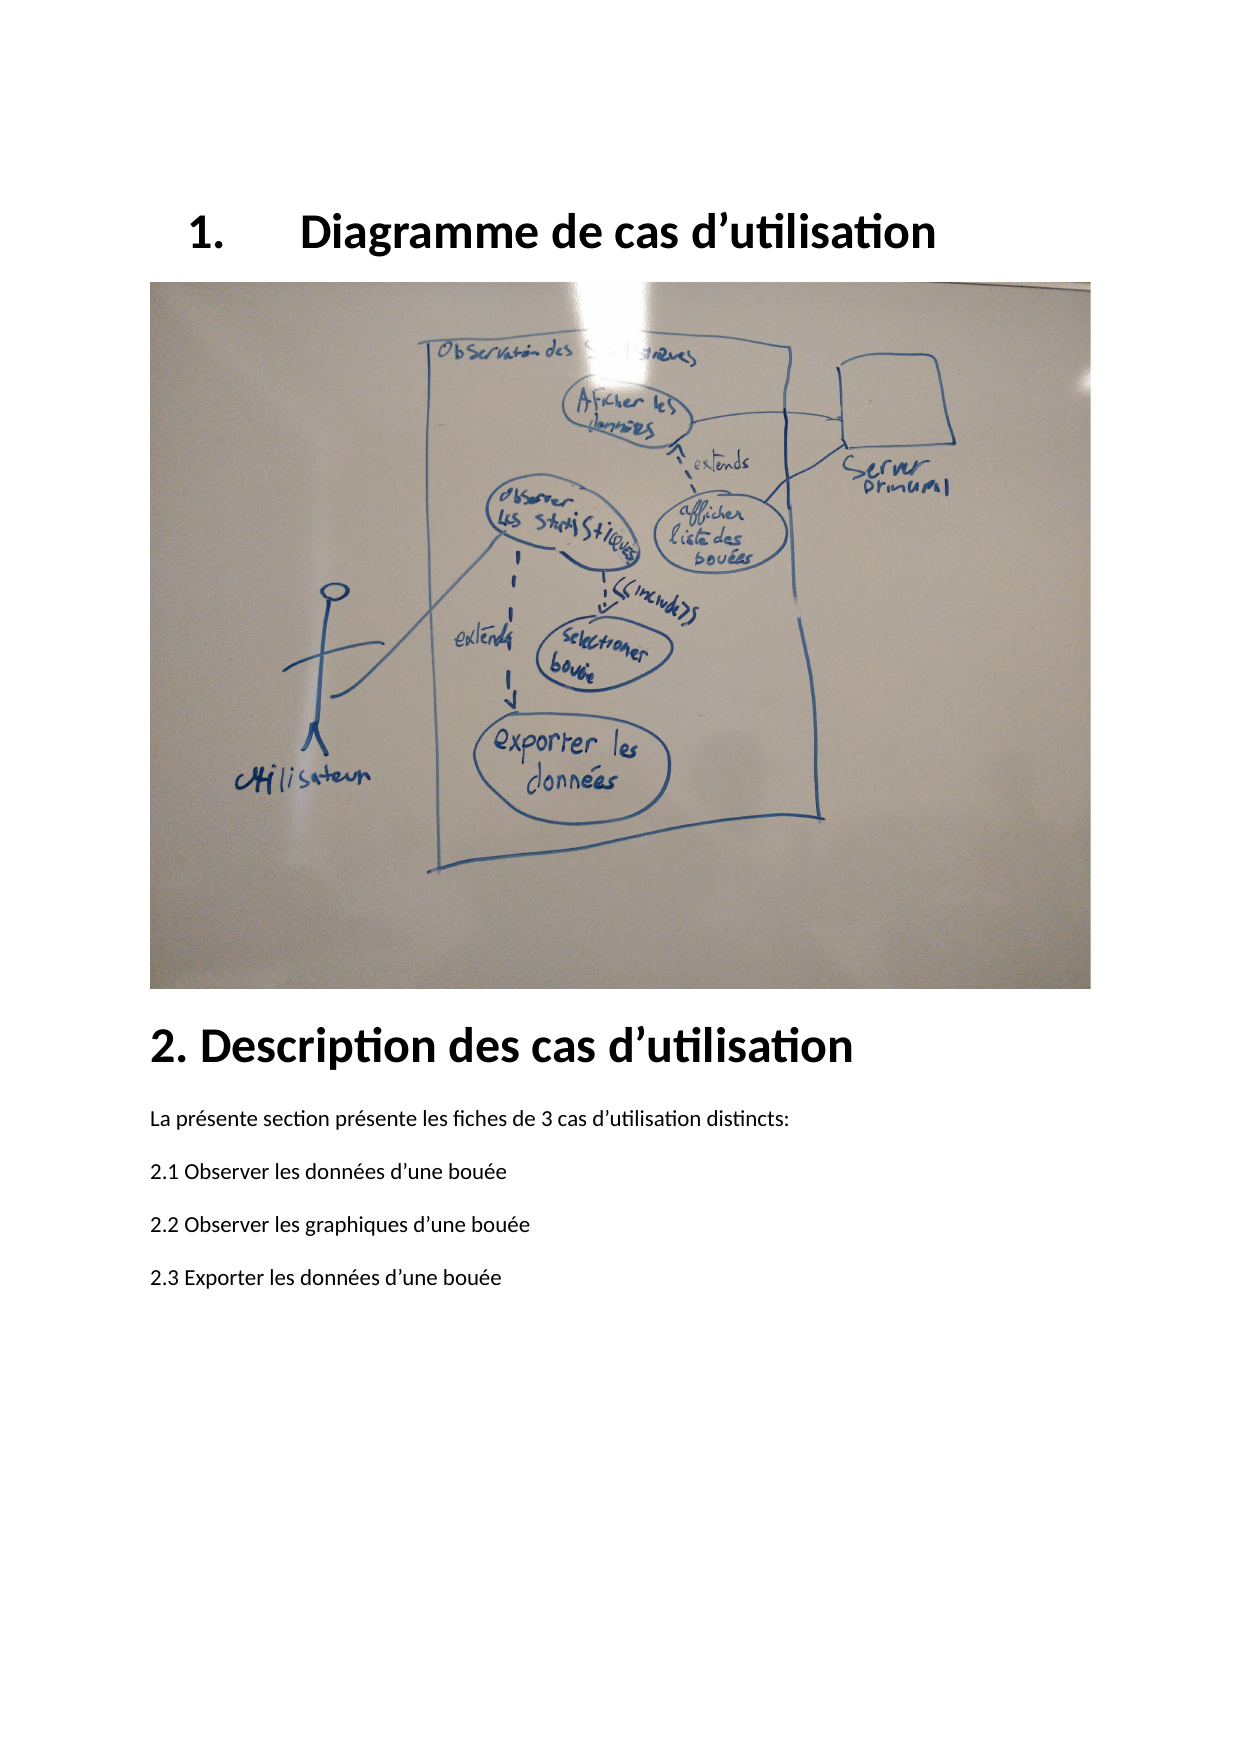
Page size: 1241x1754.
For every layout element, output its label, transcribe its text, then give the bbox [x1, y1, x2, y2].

subtitle Diagramme de cas d’utilisation [187, 200, 1090, 261]
picture [150, 282, 1091, 989]
text 2. Description des cas d’utilisation [150, 1013, 1090, 1074]
text 2.1 Observer les données d’une bouée [150, 1157, 1090, 1186]
text La présente section présente les fiches de 3 cas d’utilisation distincts: [150, 1104, 1090, 1132]
text 2.2 Observer les graphiques d’une bouée [150, 1211, 1090, 1238]
text 2.3 Exporter les données d’une bouée [150, 1263, 1090, 1292]
